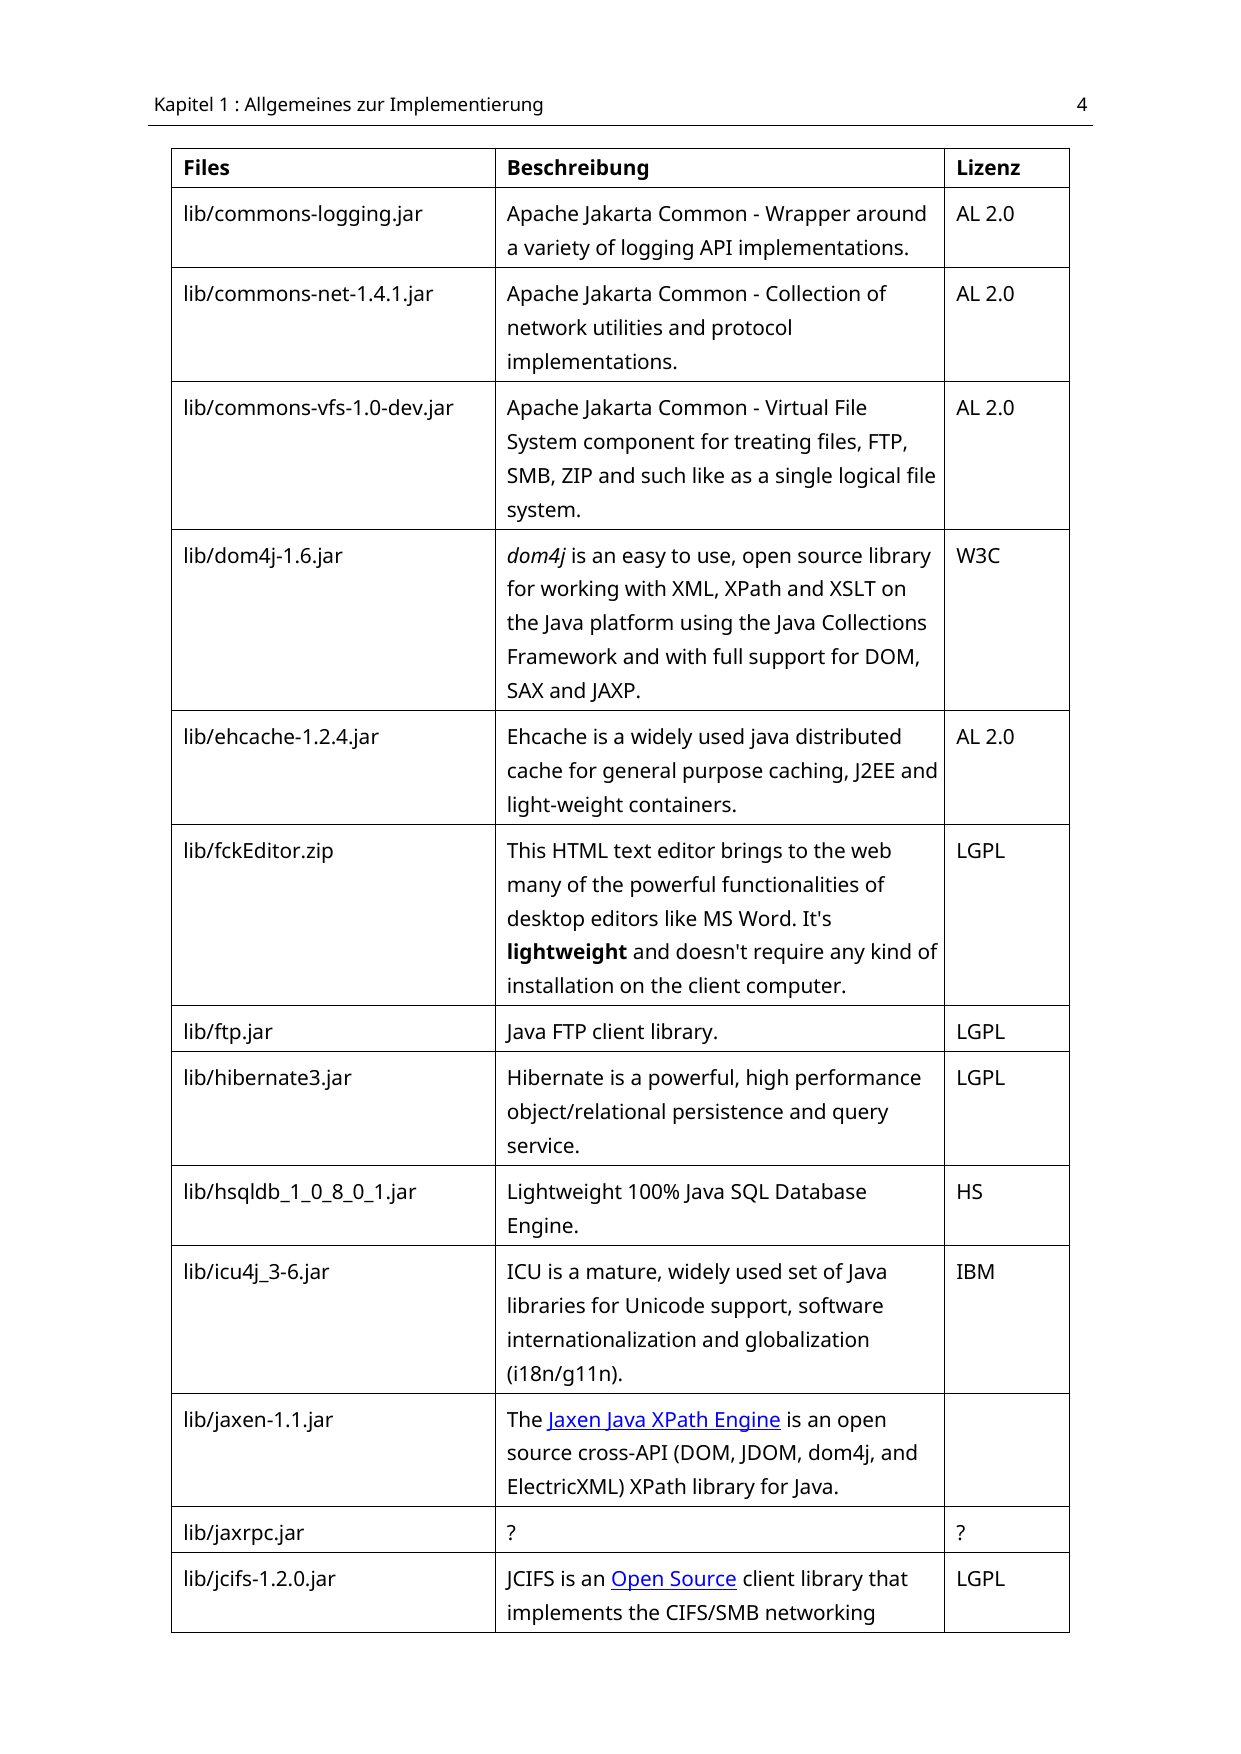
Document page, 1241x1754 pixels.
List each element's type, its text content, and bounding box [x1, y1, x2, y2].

table_cell Hibernate is a powerful, high performance object/relational persistence and query service. [496, 1052, 944, 1165]
table_cell ? [945, 1507, 1069, 1552]
table_cell ICU is a mature, widely used set of Java libraries for Unicode support, software internationalization and globalization (i18n/g11n). [496, 1246, 944, 1393]
table_cell AL 2.0 [945, 382, 1069, 529]
table_cell IBM [945, 1246, 1069, 1393]
table_cell lib/jaxen-1.1.jar [172, 1394, 495, 1506]
table_cell AL 2.0 [945, 188, 1069, 267]
table_cell Apache Jakarta Common - Virtual File System component for treating files, FTP, SMB, ZIP and such like as a single logical file system. [496, 382, 944, 529]
table_header Lizenz [945, 149, 1069, 187]
table_cell lib/ftp.jar [172, 1006, 495, 1051]
table_cell Lightweight 100% Java SQL Database Engine. [496, 1166, 944, 1245]
table_cell Java FTP client library. [496, 1006, 944, 1051]
table_cell lib/jaxrpc.jar [172, 1507, 495, 1552]
table_cell AL 2.0 [945, 711, 1069, 824]
table_cell LGPL [945, 825, 1069, 1005]
table_header Beschreibung [496, 149, 944, 187]
table_cell ? [496, 1507, 944, 1552]
table_cell The Jaxen Java XPath Engine is an open source cross-API (DOM, JDOM, dom4j, and ElectricXML) XPath library for Java. [496, 1394, 944, 1506]
table_cell lib/jcifs-1.2.0.jar [172, 1553, 495, 1632]
table_cell dom4j is an easy to use, open source library for working with XML, XPath and XSLT on the Java platform using the Java Collections Framework and with full support for DOM, SAX and JAXP. [496, 530, 944, 710]
table_cell [945, 1394, 1069, 1506]
table_cell LGPL [945, 1006, 1069, 1051]
table_cell W3C [945, 530, 1069, 710]
table_cell LGPL [945, 1052, 1069, 1165]
table_cell LGPL [945, 1553, 1069, 1632]
table_cell lib/icu4j_3-6.jar [172, 1246, 495, 1393]
table_cell lib/hibernate3.jar [172, 1052, 495, 1165]
table_cell HS [945, 1166, 1069, 1245]
table_header Files [172, 149, 495, 187]
table_cell lib/dom4j-1.6.jar [172, 530, 495, 710]
table_cell JCIFS is an Open Source client library that implements the CIFS/SMB networking [496, 1553, 944, 1632]
table_cell lib/commons-net-1.4.1.jar [172, 268, 495, 381]
table_cell lib/hsqldb_1_0_8_0_1.jar [172, 1166, 495, 1245]
table_cell AL 2.0 [945, 268, 1069, 381]
table_cell Apache Jakarta Common - Wrapper around a variety of logging API implementations. [496, 188, 944, 267]
table_cell Apache Jakarta Common - Collection of network utilities and protocol implementations. [496, 268, 944, 381]
table_cell Ehcache is a widely used java distributed cache for general purpose caching, J2EE and light-weight containers. [496, 711, 944, 824]
table_cell lib/fckEditor.zip [172, 825, 495, 1005]
table_cell lib/commons-vfs-1.0-dev.jar [172, 382, 495, 529]
table_cell lib/commons-logging.jar [172, 188, 495, 267]
table_cell lib/ehcache-1.2.4.jar [172, 711, 495, 824]
table_cell This HTML text editor brings to the web many of the powerful functionalities of desktop editors like MS Word. It's lightweight and doesn't require any kind of installation on the client computer. [496, 825, 944, 1005]
